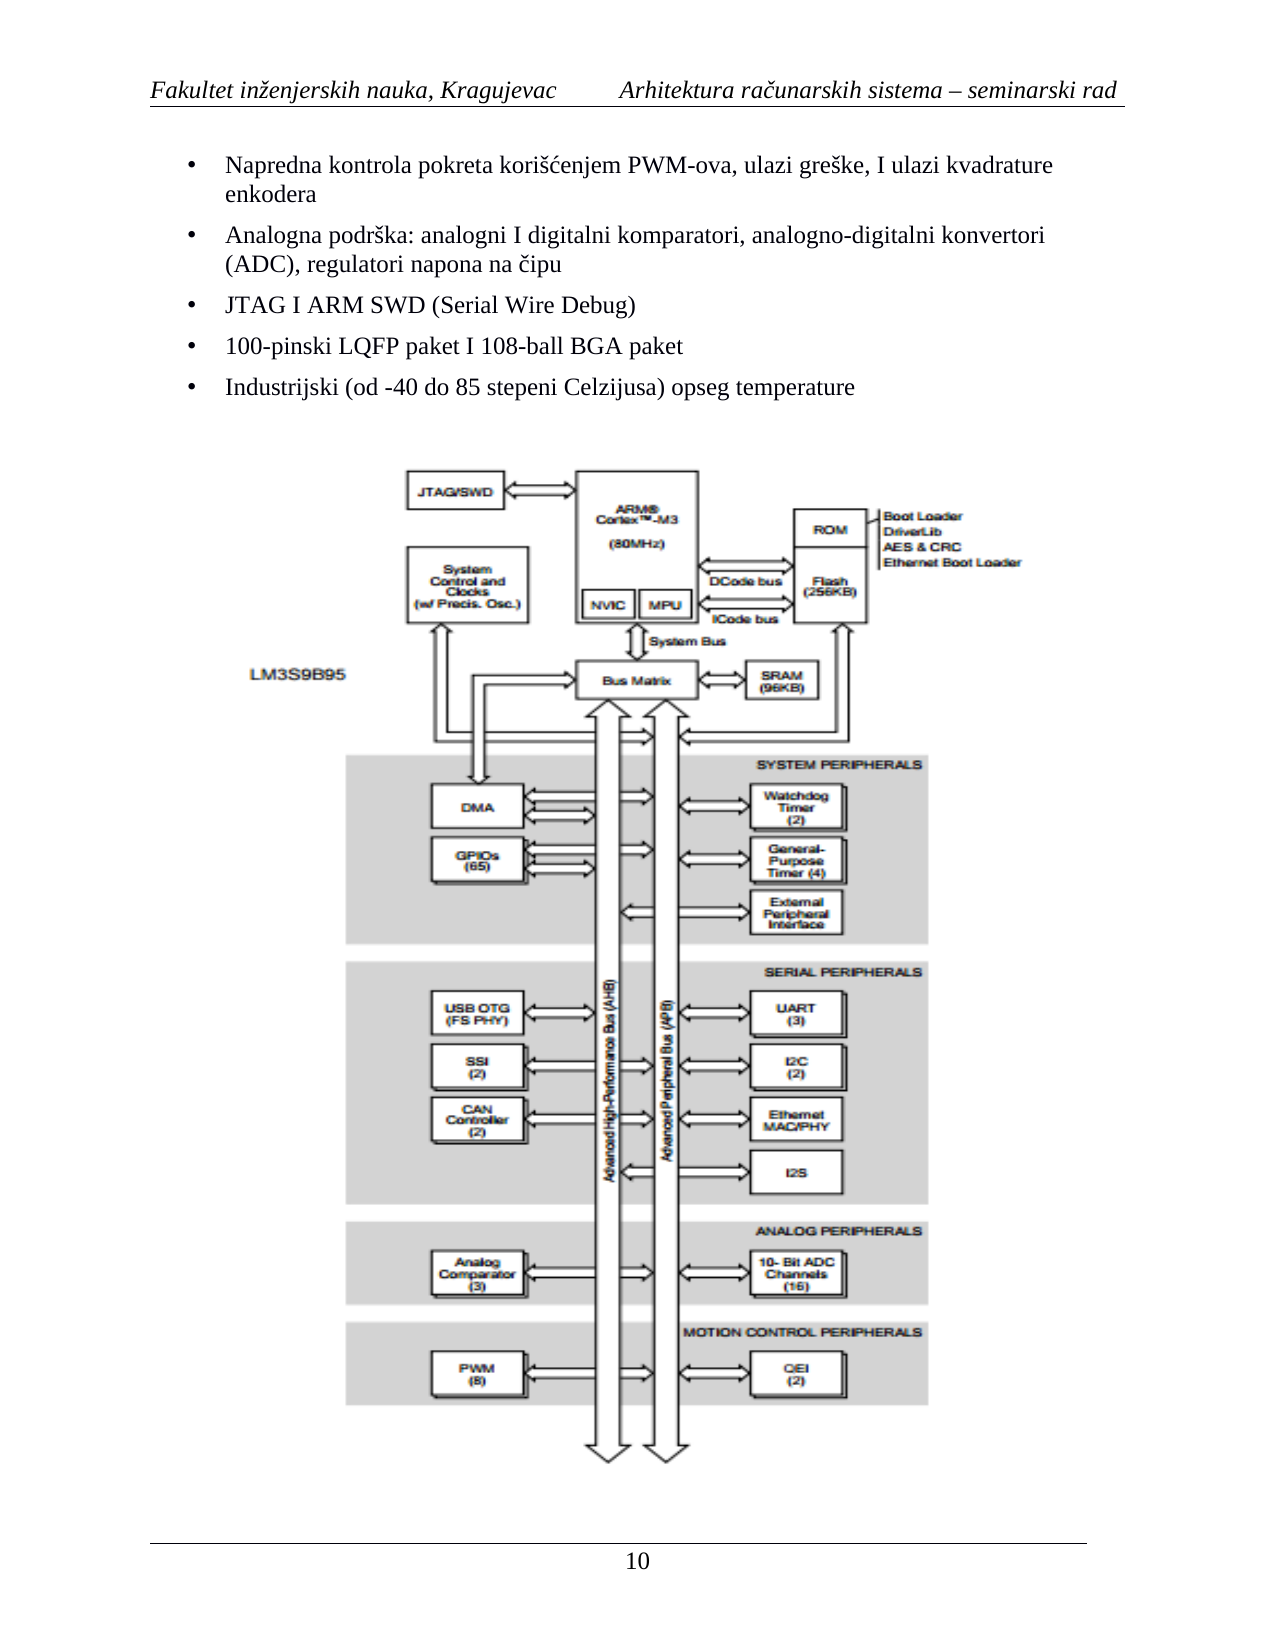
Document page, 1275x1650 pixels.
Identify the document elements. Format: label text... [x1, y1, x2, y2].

list Napredna kontrola pokreta korišćenjem PWM-ova, ulazi greške, I ulazi kvadrature enkodera [187, 150, 1125, 207]
list Industrijski (od -40 do 85 stepeni Celzijusa) opseg temperature [187, 372, 1125, 401]
list Analogna podrška: analogni I digitalni komparatori, analogno-digitalni konvertori (ADC), regulatori napona na čipu [187, 220, 1125, 277]
list JTAG I ARM SWD (Serial Wire Debug) [187, 290, 1125, 319]
list 100-pinski LQFP paket I 108-ball BGA paket [187, 331, 1125, 360]
picture [246, 459, 1038, 1469]
